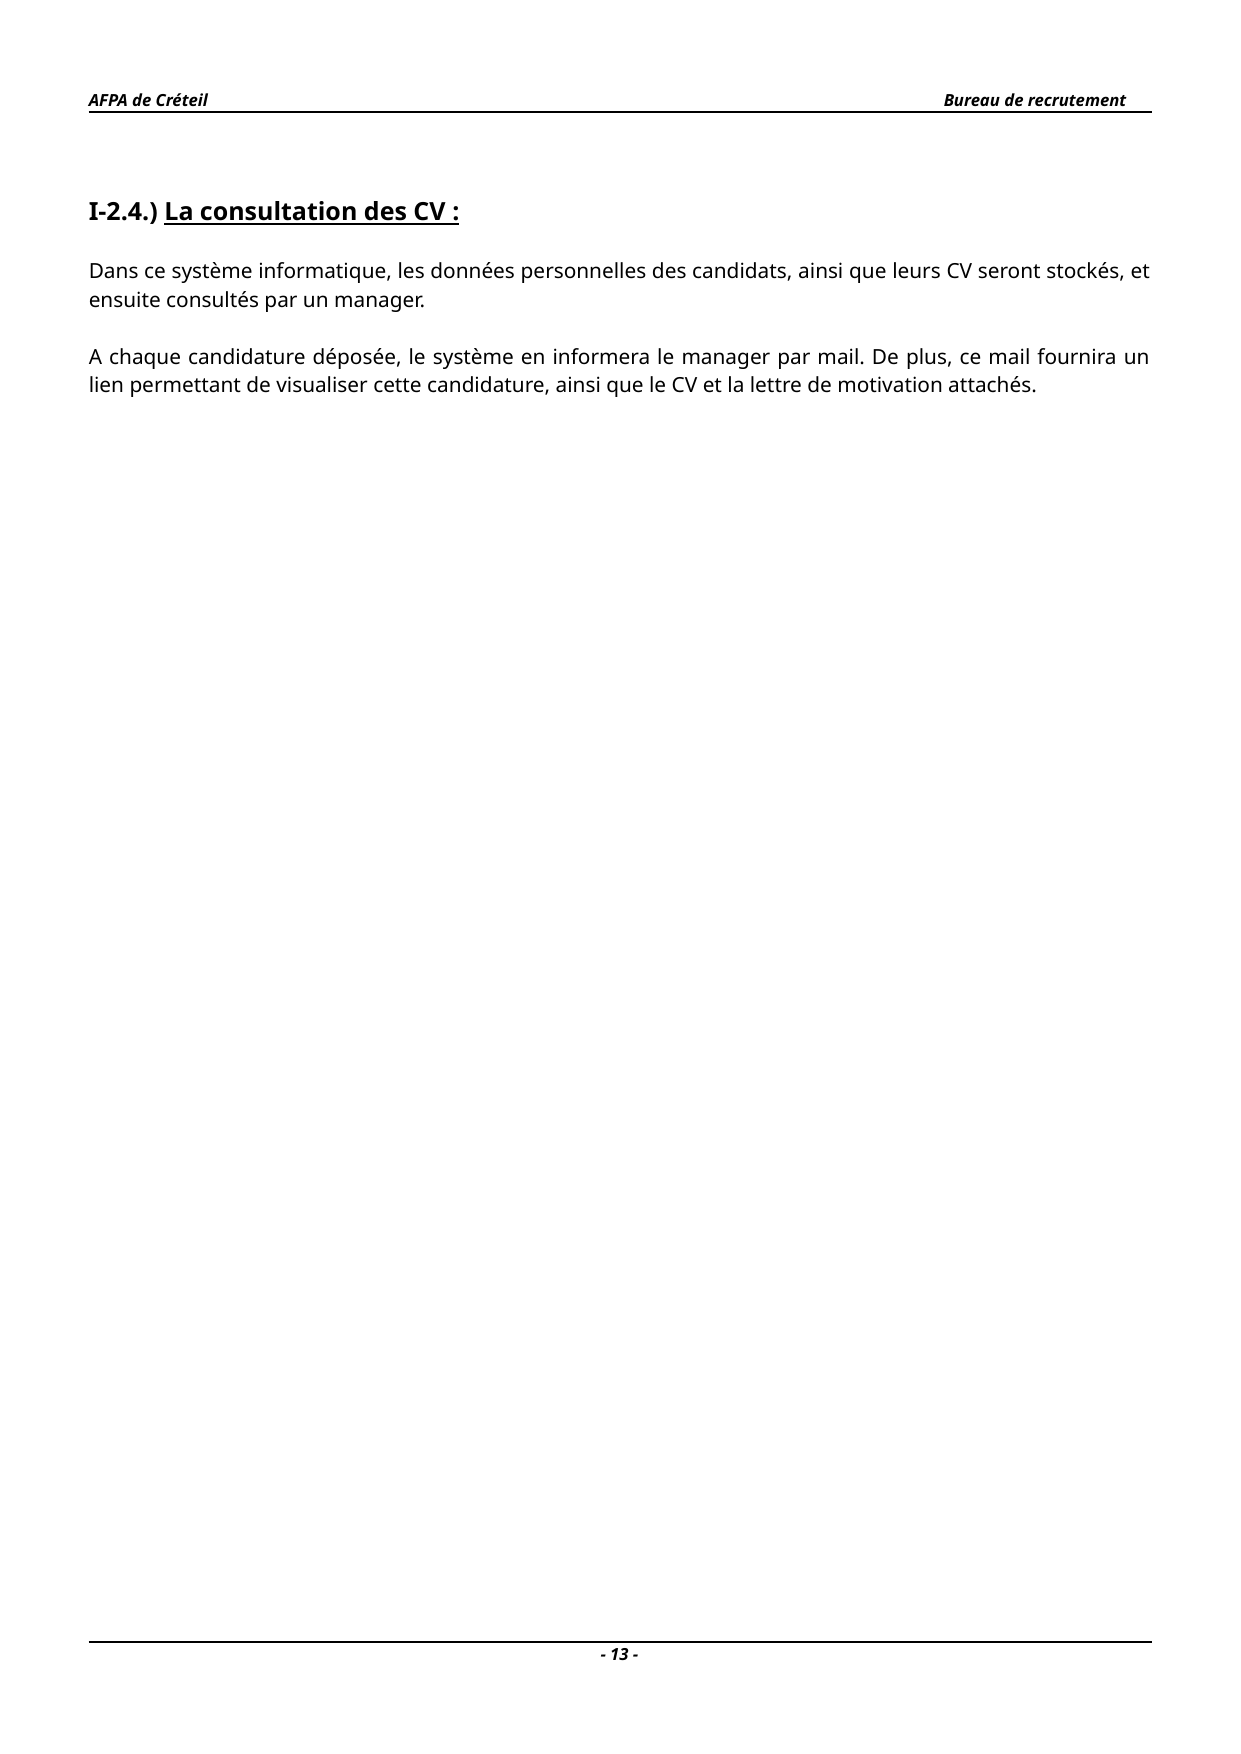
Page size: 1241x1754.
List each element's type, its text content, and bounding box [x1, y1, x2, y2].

text A chaque candidature déposée, le système en informera le manager par mail. De plus, ce mail fournira un lien permettant de visualiser cette candidature, ainsi que le CV et la lettre de motivation attachés. [88, 342, 1152, 399]
text I-2.4.) La consultation des CV : [88, 194, 1152, 228]
text Dans ce système informatique, les données personnelles des candidats, ainsi que leurs CV seront stockés, et ensuite consultés par un manager. [88, 256, 1152, 313]
